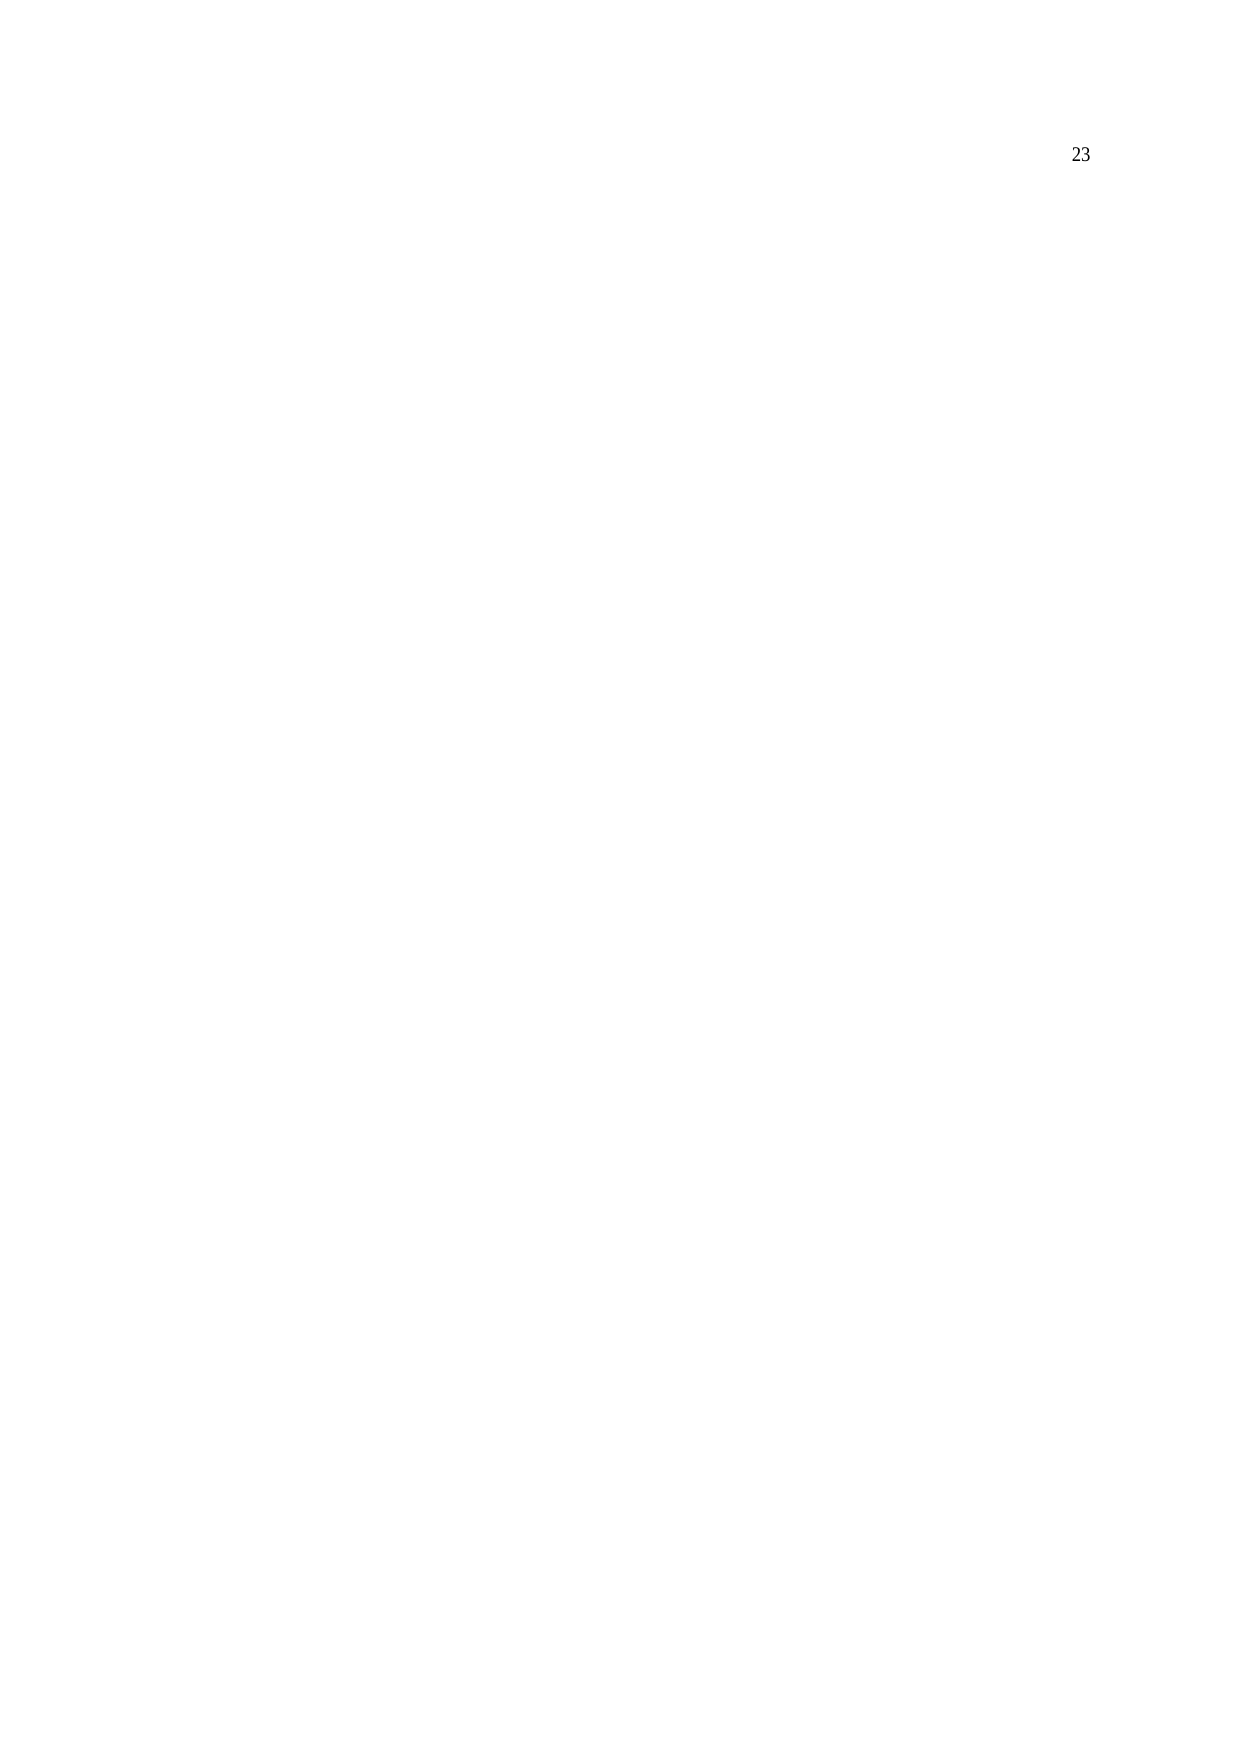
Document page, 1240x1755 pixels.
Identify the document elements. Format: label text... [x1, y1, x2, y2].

text 23 [129, 142, 1090, 166]
